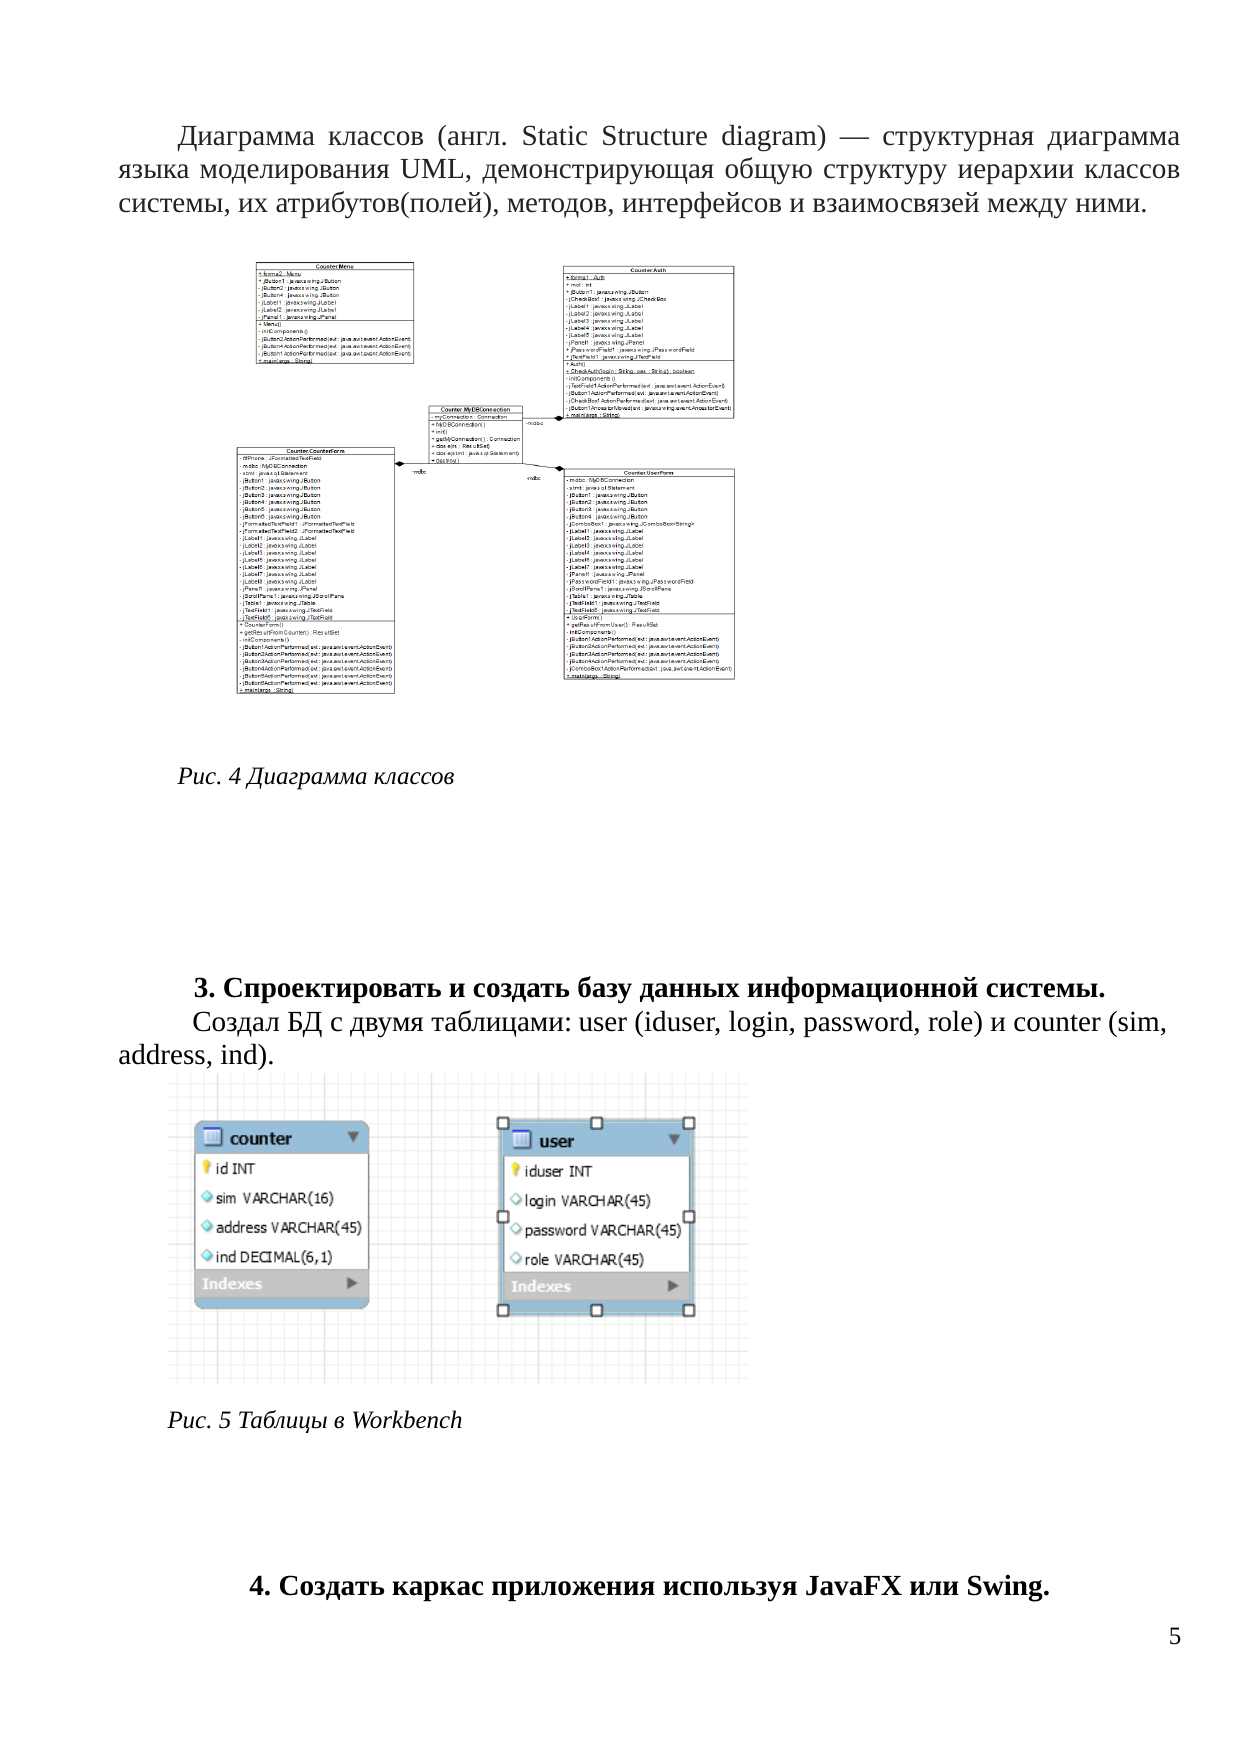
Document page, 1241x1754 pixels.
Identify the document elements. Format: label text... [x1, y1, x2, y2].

text Рис. 5 Таблицы в Workbench [167, 1405, 748, 1434]
text Диаграмма классов (англ. Static Structure diagram) — структурная диаграмма языка моделирования UML, демонстрирующая общую структуру иерархии классов системы, их атрибутов(полей), методов, интерфейсов и взаимосвязей между ними. [118, 118, 1181, 219]
text 4. Создать каркас приложения используя JavaFX или Swing. [118, 1568, 1181, 1602]
text 3. Спроектировать и создать базу данных информационной системы. [118, 970, 1181, 1004]
text Рис. 4 Диаграмма классов [118, 761, 1181, 790]
text [167, 1393, 748, 1405]
text Создал БД с двумя таблицами: user (iduser, login, password, role) и counter (sim, address, ind). [118, 1004, 1181, 1071]
